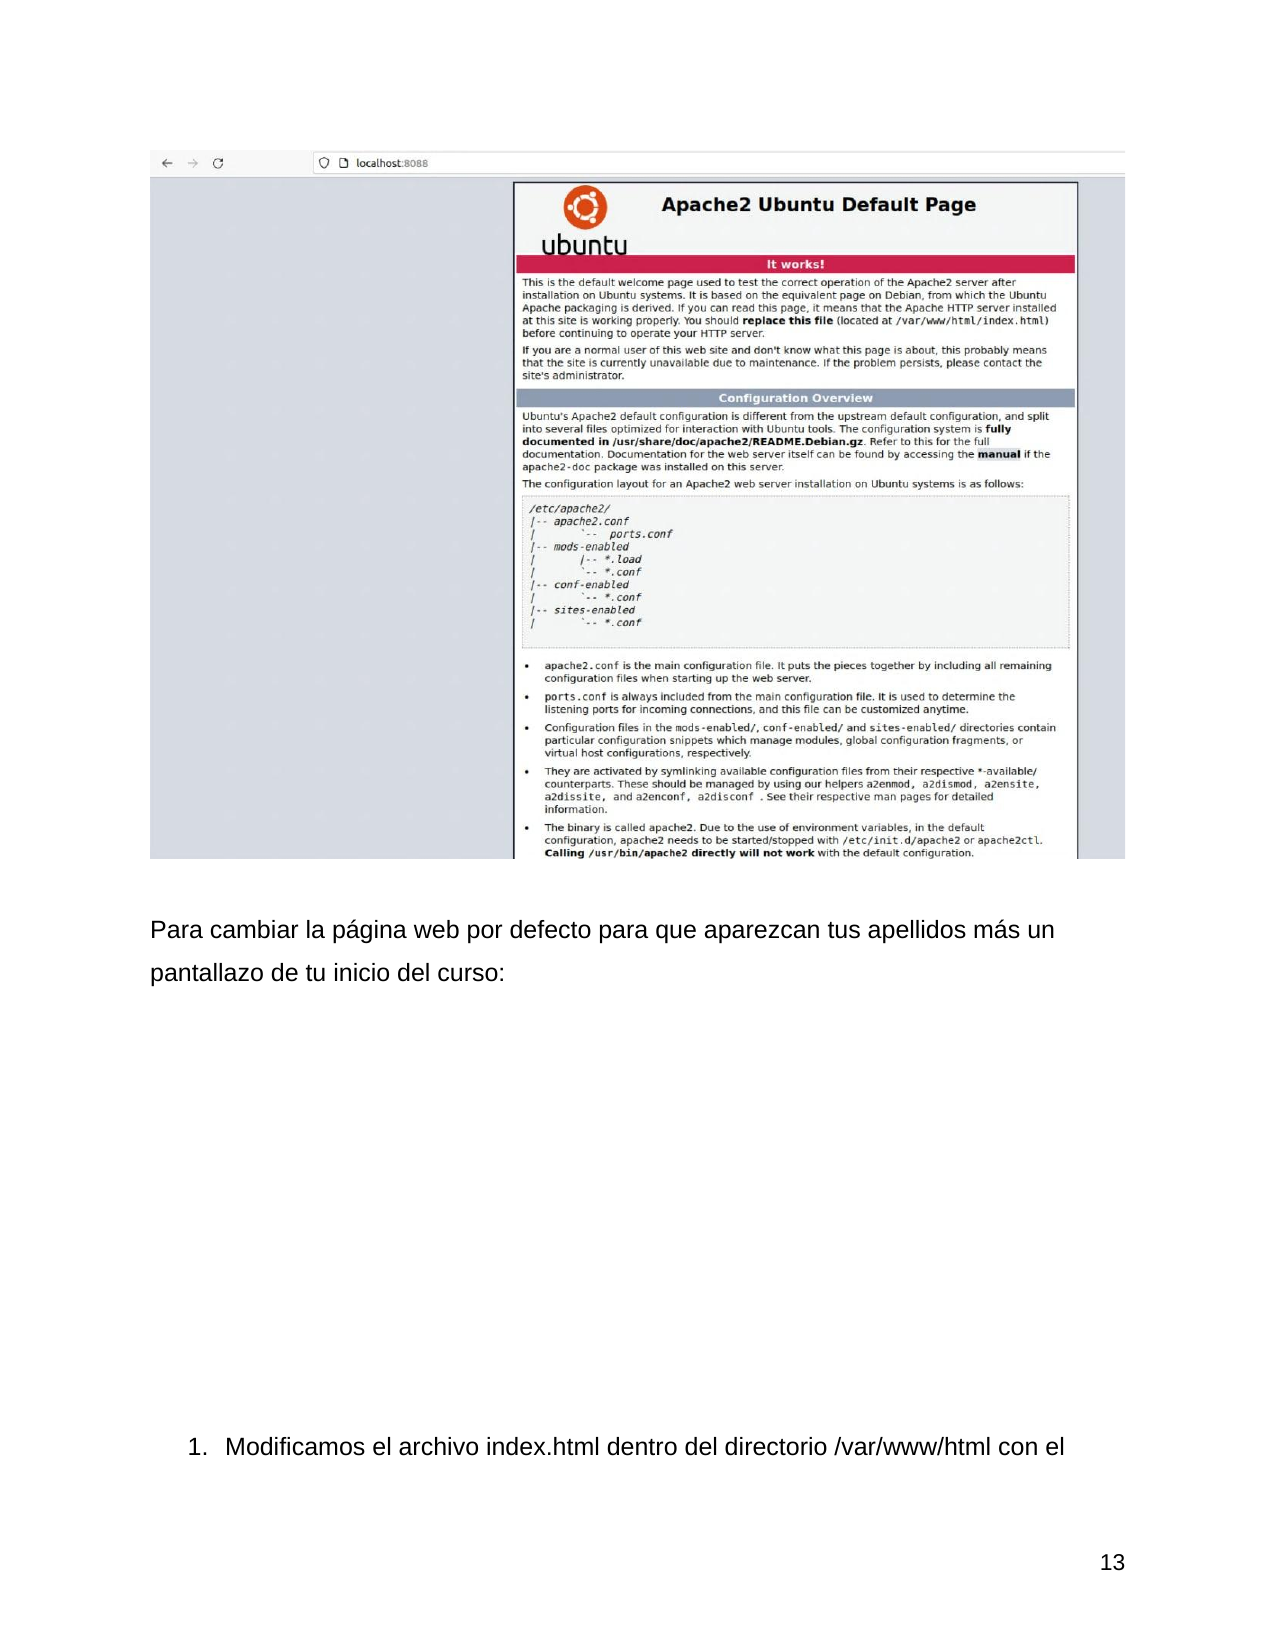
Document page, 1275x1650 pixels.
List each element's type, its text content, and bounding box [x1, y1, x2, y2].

list Modificamos el archivo index.html dentro del directorio /var/www/html con el [187, 1432, 1125, 1461]
text Para cambiar la página web por defecto para que aparezcan tus apellidos más un pantallazo de tu inicio del curso: [150, 914, 1125, 986]
picture [150, 150, 1125, 859]
